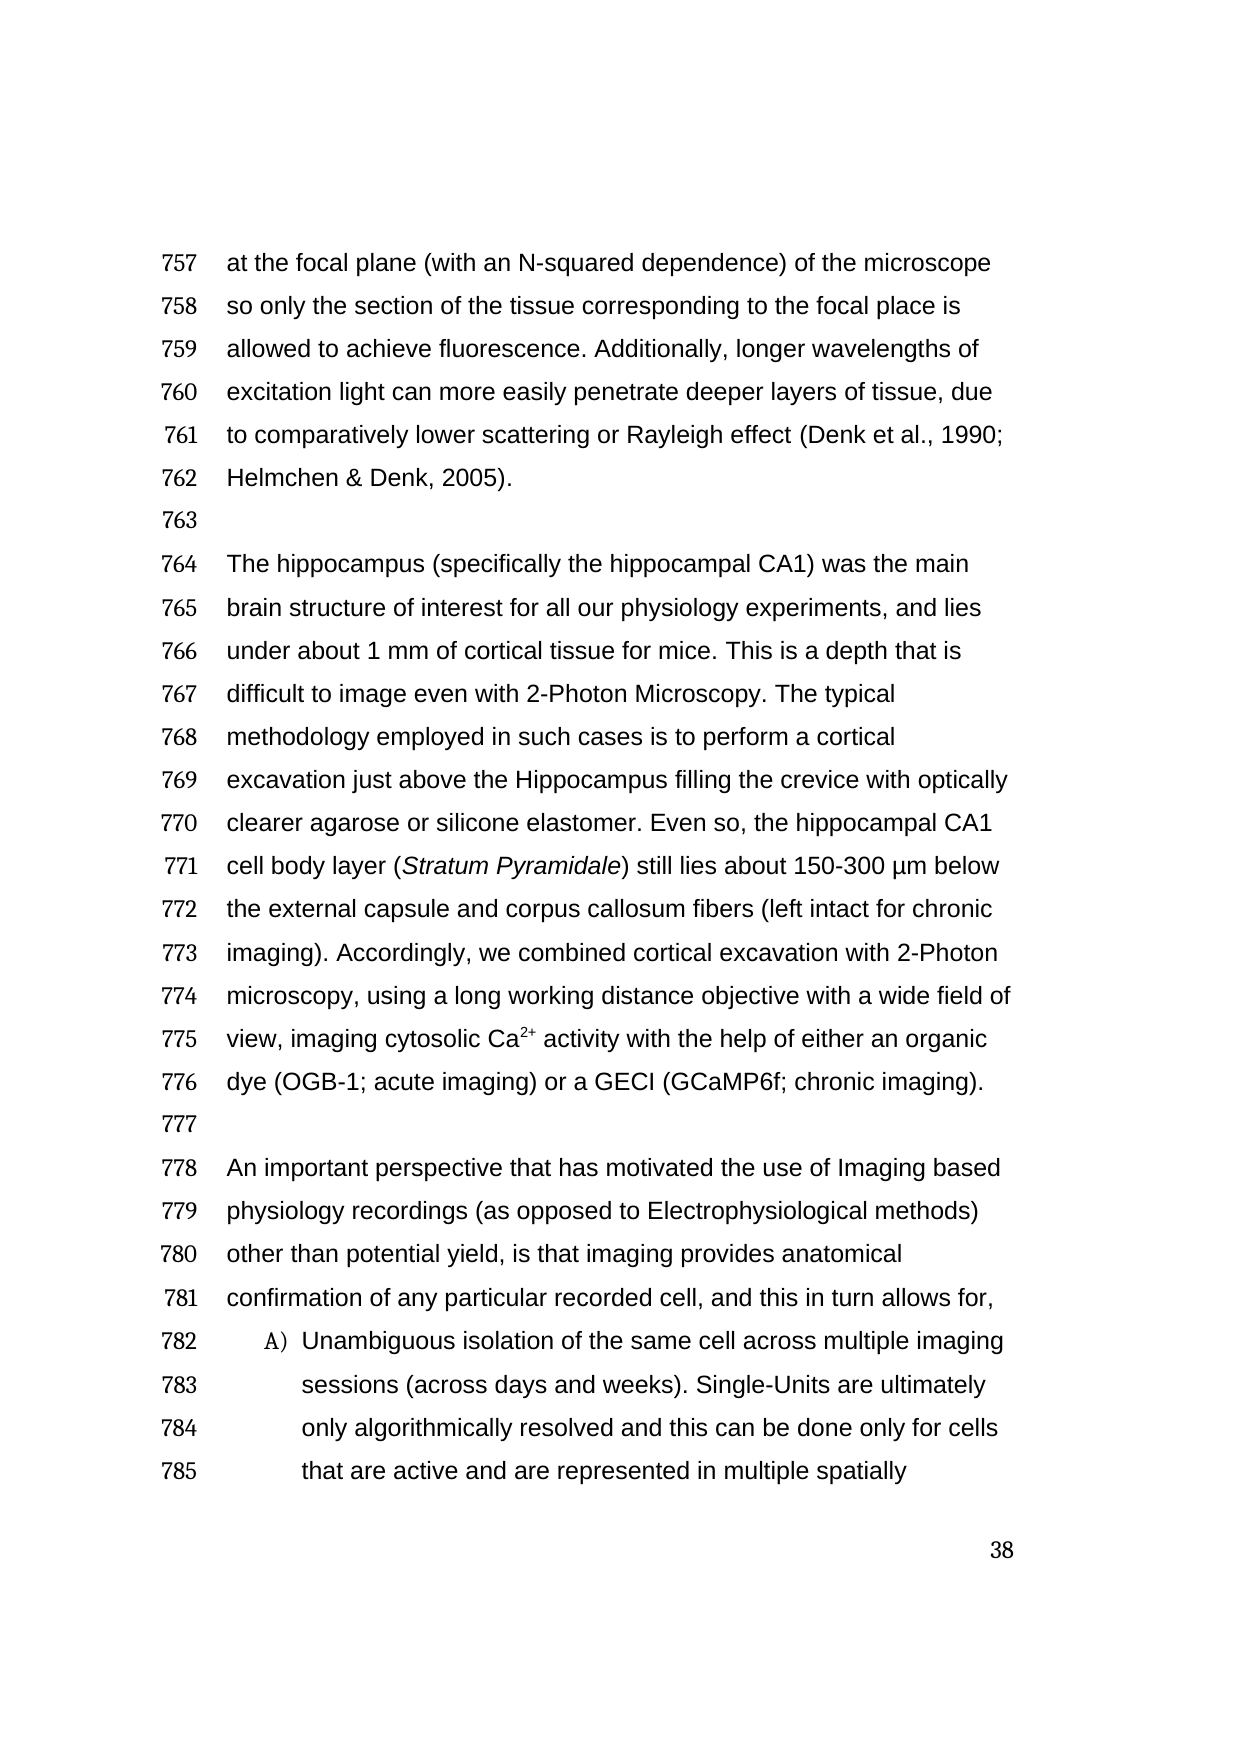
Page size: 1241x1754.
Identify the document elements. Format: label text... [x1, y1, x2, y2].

text The hippocampus (specifically the hippocampal CA1) was the main brain structure of interest for all our physiology experiments, and lies under about 1 mm of cortical tissue for mice. This is a depth that is difficult to image even with 2-Photon Microscopy. The typical methodology employed in such cases is to perform a cortical excavation just above the Hippocampus filling the crevice with optically clearer agarose or silicone elastomer. Even so, the hippocampal CA1 cell body layer (Stratum Pyramidale) still lies about 150-300 µm below the external capsule and corpus callosum fibers (left intact for chronic imaging). Accordingly, we combined cortical excavation with 2-Photon microscopy, using a long working distance objective with a wide field of view, imaging cytosolic Ca2+ activity with the help of either an organic dye (OGB-1; acute imaging) or a GECI (GCaMP6f; chronic imaging). [226, 549, 1014, 1096]
text at the focal plane (with an N-squared dependence) of the microscope so only the section of the tissue corresponding to the focal place is allowed to achieve fluorescence. Additionally, longer wavelengths of excitation light can more easily penetrate deeper layers of tissue, due to comparatively lower scattering or Rayleigh effect (Denk et al., 1990; Helmchen & Denk, 2005)⁠. [226, 248, 1014, 492]
list Unambiguous isolation of the same cell across multiple imaging sessions (across days and weeks). Single-Units are ultimately only algorithmically resolved and this can be done only for cells that are active and are represented in multiple spatially [264, 1326, 1014, 1485]
text An important perspective that has motivated the use of Imaging based physiology recordings (as opposed to Electrophysiological methods) other than potential yield, is that imaging provides anatomical confirmation of any particular recorded cell, and this in turn allows for, [226, 1153, 1014, 1311]
